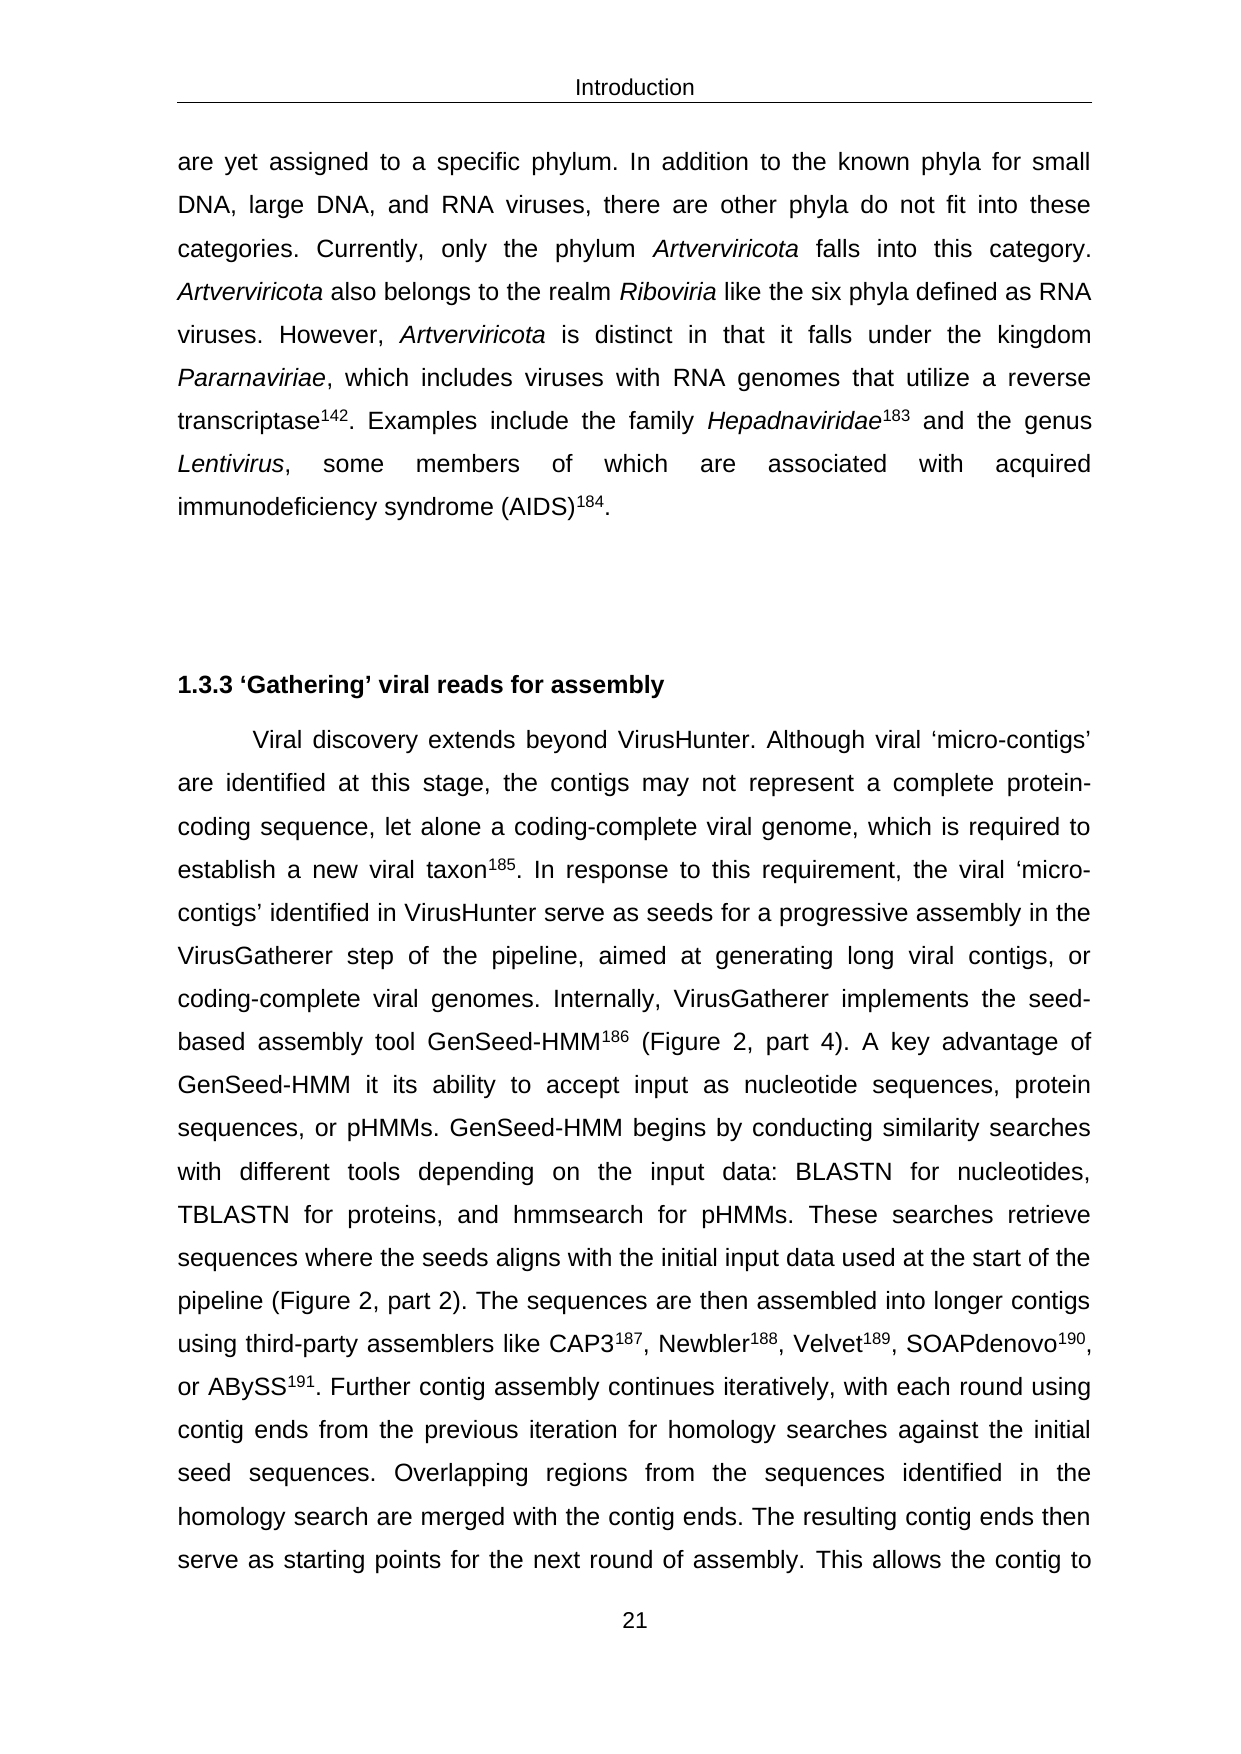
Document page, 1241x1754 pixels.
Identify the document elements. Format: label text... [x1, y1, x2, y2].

subtitle 1.3.3 ‘Gathering’ viral reads for assembly [177, 670, 1092, 698]
text Viral discovery extends beyond VirusHunter. Although viral ‘micro-contigs’ are identified at this stage, the contigs may not represent a complete protein-coding sequence, let alone a coding-complete viral genome, which is required to establish a new viral taxon185. In response to this requirement, the viral ‘micro-contigs’ identified in VirusHunter serve as seeds for a progressive assembly in the VirusGatherer step of the pipeline, aimed at generating long viral contigs, or coding-complete viral genomes. Internally, VirusGatherer implements the seed-based assembly tool GenSeed-HMM186 (Figure 2, part 4). A key advantage of GenSeed-HMM it its ability to accept input as nucleotide sequences, protein sequences, or pHMMs. GenSeed-HMM begins by conducting similarity searches with different tools depending on the input data: BLASTN for nucleotides, TBLASTN for proteins, and hmmsearch for pHMMs. These searches retrieve sequences where the seeds aligns with the initial input data used at the start of the pipeline (Figure 2, part 2). The sequences are then assembled into longer contigs using third-party assemblers like CAP3187, Newbler188, Velvet189, SOAPdenovo190, or ABySS191. Further contig assembly continues iteratively, with each round using contig ends from the previous iteration for homology searches against the initial seed sequences. Overlapping regions from the sequences identified in the homology search are merged with the contig ends. The resulting contig ends then serve as starting points for the next round of assembly. This allows the contig to [177, 725, 1092, 1573]
text are yet assigned to a specific phylum. In addition to the known phyla for small DNA, large DNA, and RNA viruses, there are other phyla do not fit into these categories. Currently, only the phylum Artverviricota falls into this category. Artverviricota also belongs to the realm Riboviria like the six phyla defined as RNA viruses. However, Artverviricota is distinct in that it falls under the kingdom Pararnaviriae, which includes viruses with RNA genomes that utilize a reverse transcriptase142. Examples include the family Hepadnaviridae183 and the genus Lentivirus, some members of which are associated with acquired immunodeficiency syndrome (AIDS)184. [177, 147, 1092, 521]
